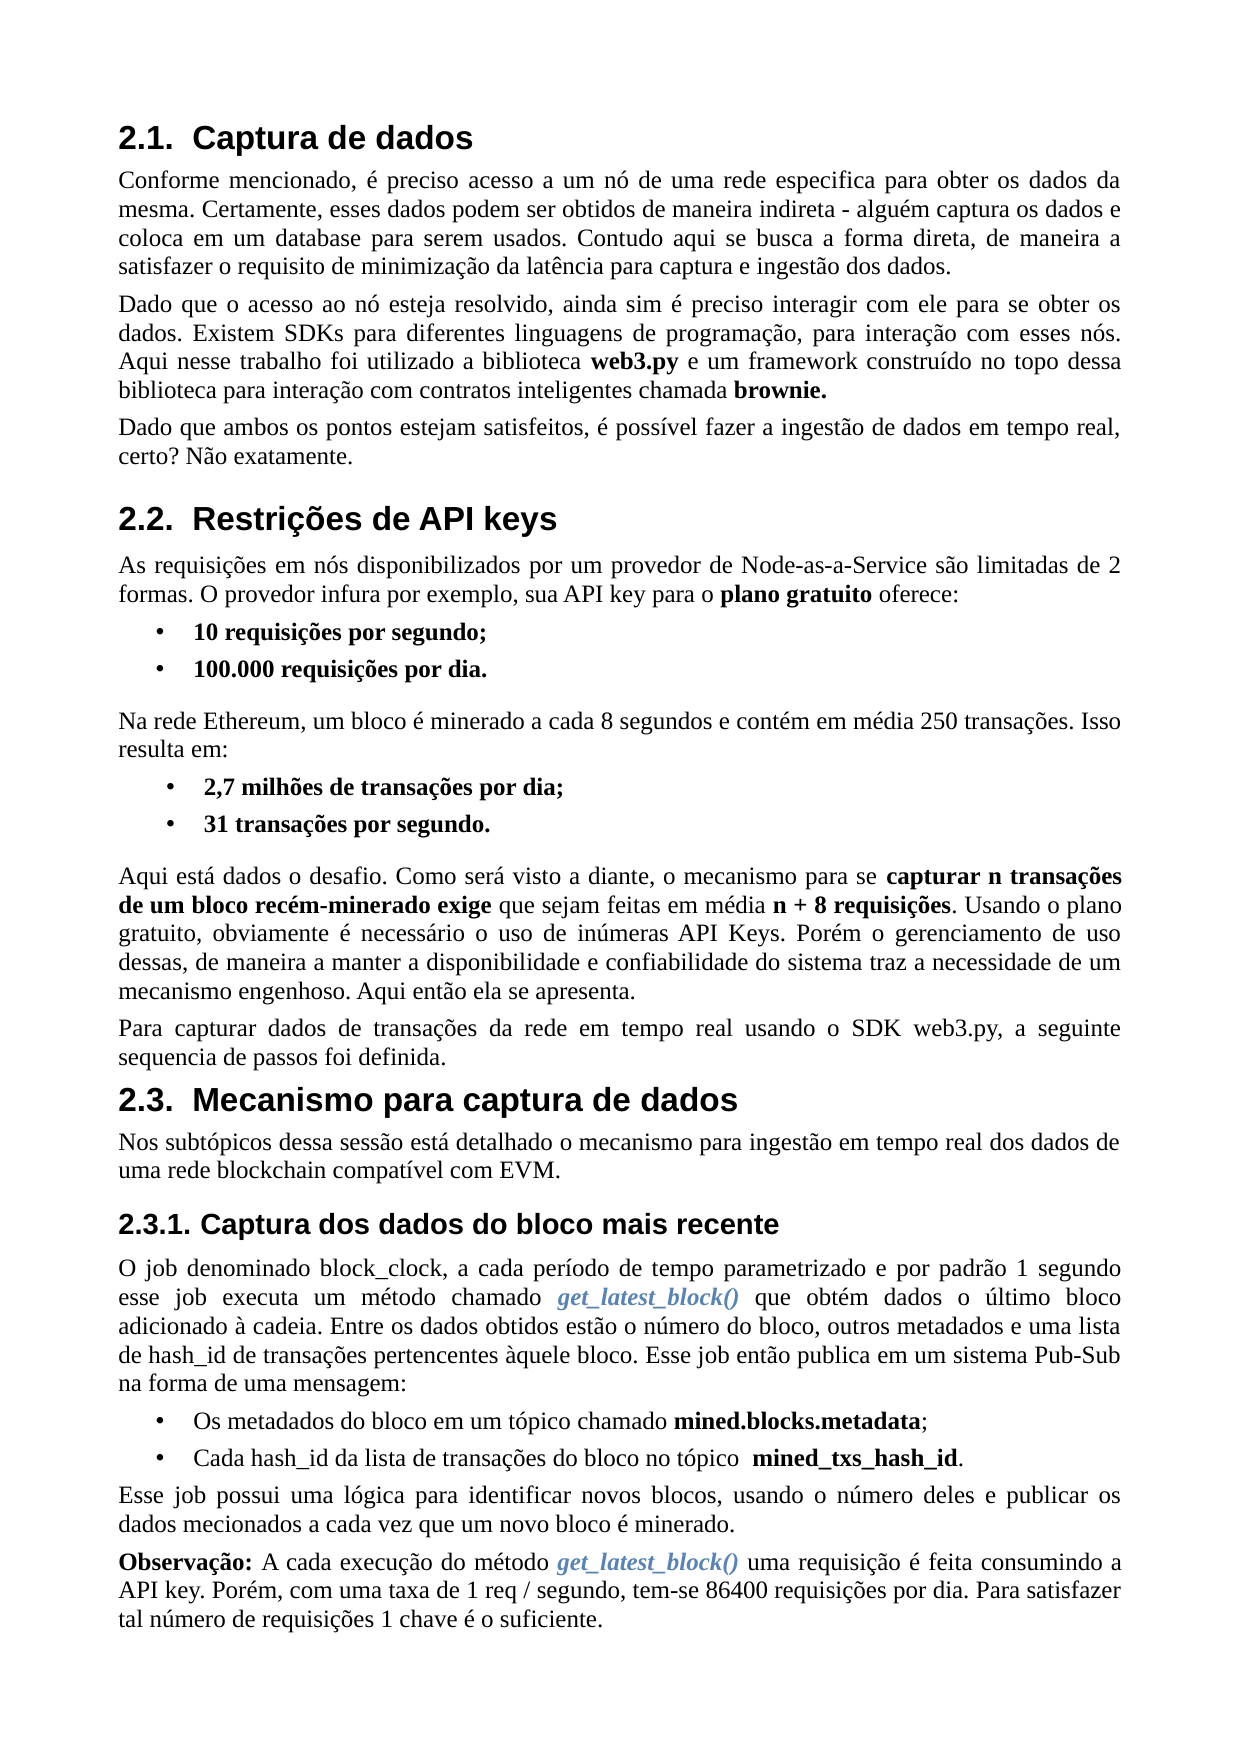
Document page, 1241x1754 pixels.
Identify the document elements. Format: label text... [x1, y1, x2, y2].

text Observação: A cada execução do método get_latest_block() uma requisição é feita consumindo a API key. Porém, com uma taxa de 1 req / segundo, tem-se 86400 requisições por dia. Para satisfazer tal número de requisições 1 chave é o suficiente. [118, 1547, 1122, 1633]
list 31 transações por segundo. [166, 809, 1122, 838]
subtitle Captura de dados [118, 118, 1122, 157]
text O job denominado block_clock, a cada período de tempo parametrizado e por padrão 1 segundo esse job executa um método chamado get_latest_block() que obtém dados o último bloco adicionado à cadeia. Entre os dados obtidos estão o número do bloco, outros metadados e uma lista de hash_id de transações pertencentes àquele bloco. Esse job então publica em um sistema Pub-Sub na forma de uma mensagem: [118, 1253, 1122, 1397]
text Esse job possui uma lógica para identificar novos blocos, usando o número deles e publicar os dados mecionados a cada vez que um novo bloco é minerado. [118, 1481, 1122, 1538]
list 100.000 requisições por dia. [156, 654, 1122, 683]
text Para capturar dados de transações da rede em tempo real usando o SDK web3.py, a seguinte sequencia de passos foi definida. [118, 1013, 1122, 1071]
text Conforme mencionado, é preciso acesso a um nó de uma rede especifica para obter os dados da mesma. Certamente, esses dados podem ser obtidos de maneira indireta - alguém captura os dados e coloca em um database para serem usados. Contudo aqui se busca a forma direta, de maneira a satisfazer o requisito de minimização da latência para captura e ingestão dos dados. [118, 165, 1122, 280]
text As requisições em nós disponibilizados por um provedor de Node-as-a-Service são limitadas de 2 formas. O provedor infura por exemplo, sua API key para o plano gratuito oferece: [118, 550, 1122, 608]
list Cada hash_id da lista de transações do bloco no tópico mined_txs_hash_id. [156, 1443, 1122, 1472]
list Os metadados do bloco em um tópico chamado mined.blocks.metadata; [156, 1406, 1122, 1434]
list 10 requisições por segundo; [156, 617, 1122, 645]
text Aqui está dados o desafio. Como será visto a diante, o mecanismo para se capturar n transações de um bloco recém-minerado exige que sejam feitas em média n + 8 requisições. Usando o plano gratuito, obviamente é necessário o uso de inúmeras API Keys. Porém o gerenciamento de uso dessas, de maneira a manter a disponibilidade e confiabilidade do sistema traz a necessidade de um mecanismo engenhoso. Aqui então ela se apresenta. [118, 861, 1122, 1005]
subtitle Captura dos dados do bloco mais recente [118, 1207, 1122, 1241]
subtitle Mecanismo para captura de dados [118, 1079, 1122, 1118]
text Dado que ambos os pontos estejam satisfeitos, é possível fazer a ingestão de dados em tempo real, certo? Não exatamente. [118, 412, 1122, 470]
subtitle Restrições de API keys [118, 499, 1122, 538]
text Nos subtópicos dessa sessão está detalhado o mecanismo para ingestão em tempo real dos dados de uma rede blockchain compatível com EVM. [118, 1127, 1122, 1184]
list 2,7 milhões de transações por dia; [166, 772, 1122, 801]
text Dado que o acesso ao nó esteja resolvido, ainda sim é preciso interagir com ele para se obter os dados. Existem SDKs para diferentes linguagens de programação, para interação com esses nós. Aqui nesse trabalho foi utilizado a biblioteca web3.py e um framework construído no topo dessa biblioteca para interação com contratos inteligentes chamada brownie. [118, 289, 1122, 404]
text Na rede Ethereum, um bloco é minerado a cada 8 segundos e contém em média 250 transações. Isso resulta em: [118, 706, 1122, 763]
